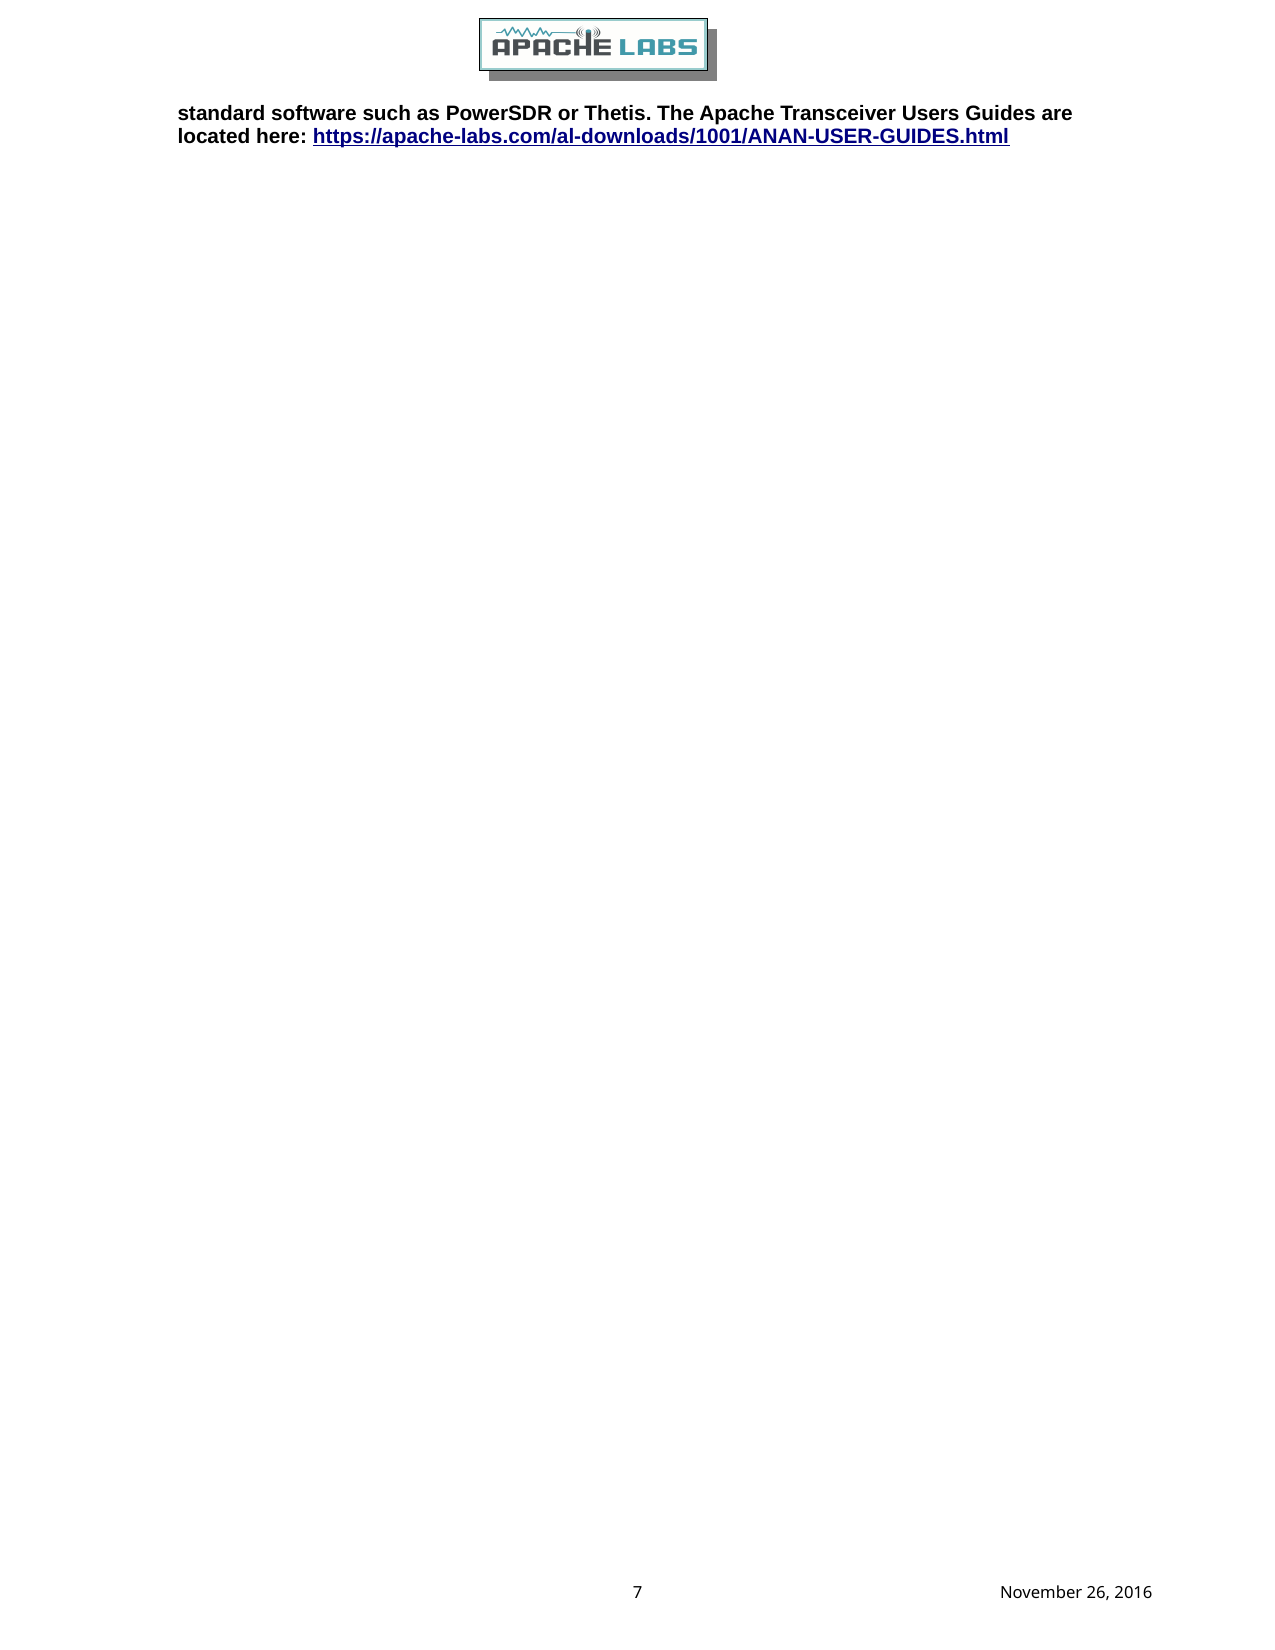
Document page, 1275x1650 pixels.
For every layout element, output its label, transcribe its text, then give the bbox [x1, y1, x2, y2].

picture [482, 21, 704, 68]
text standard software such as PowerSDR or Thetis. The Apache Transceiver Users Guides are located here: https://apache-labs.com/al-downloads/1001/ANAN-USER-GUIDES.html [177, 100, 1098, 148]
